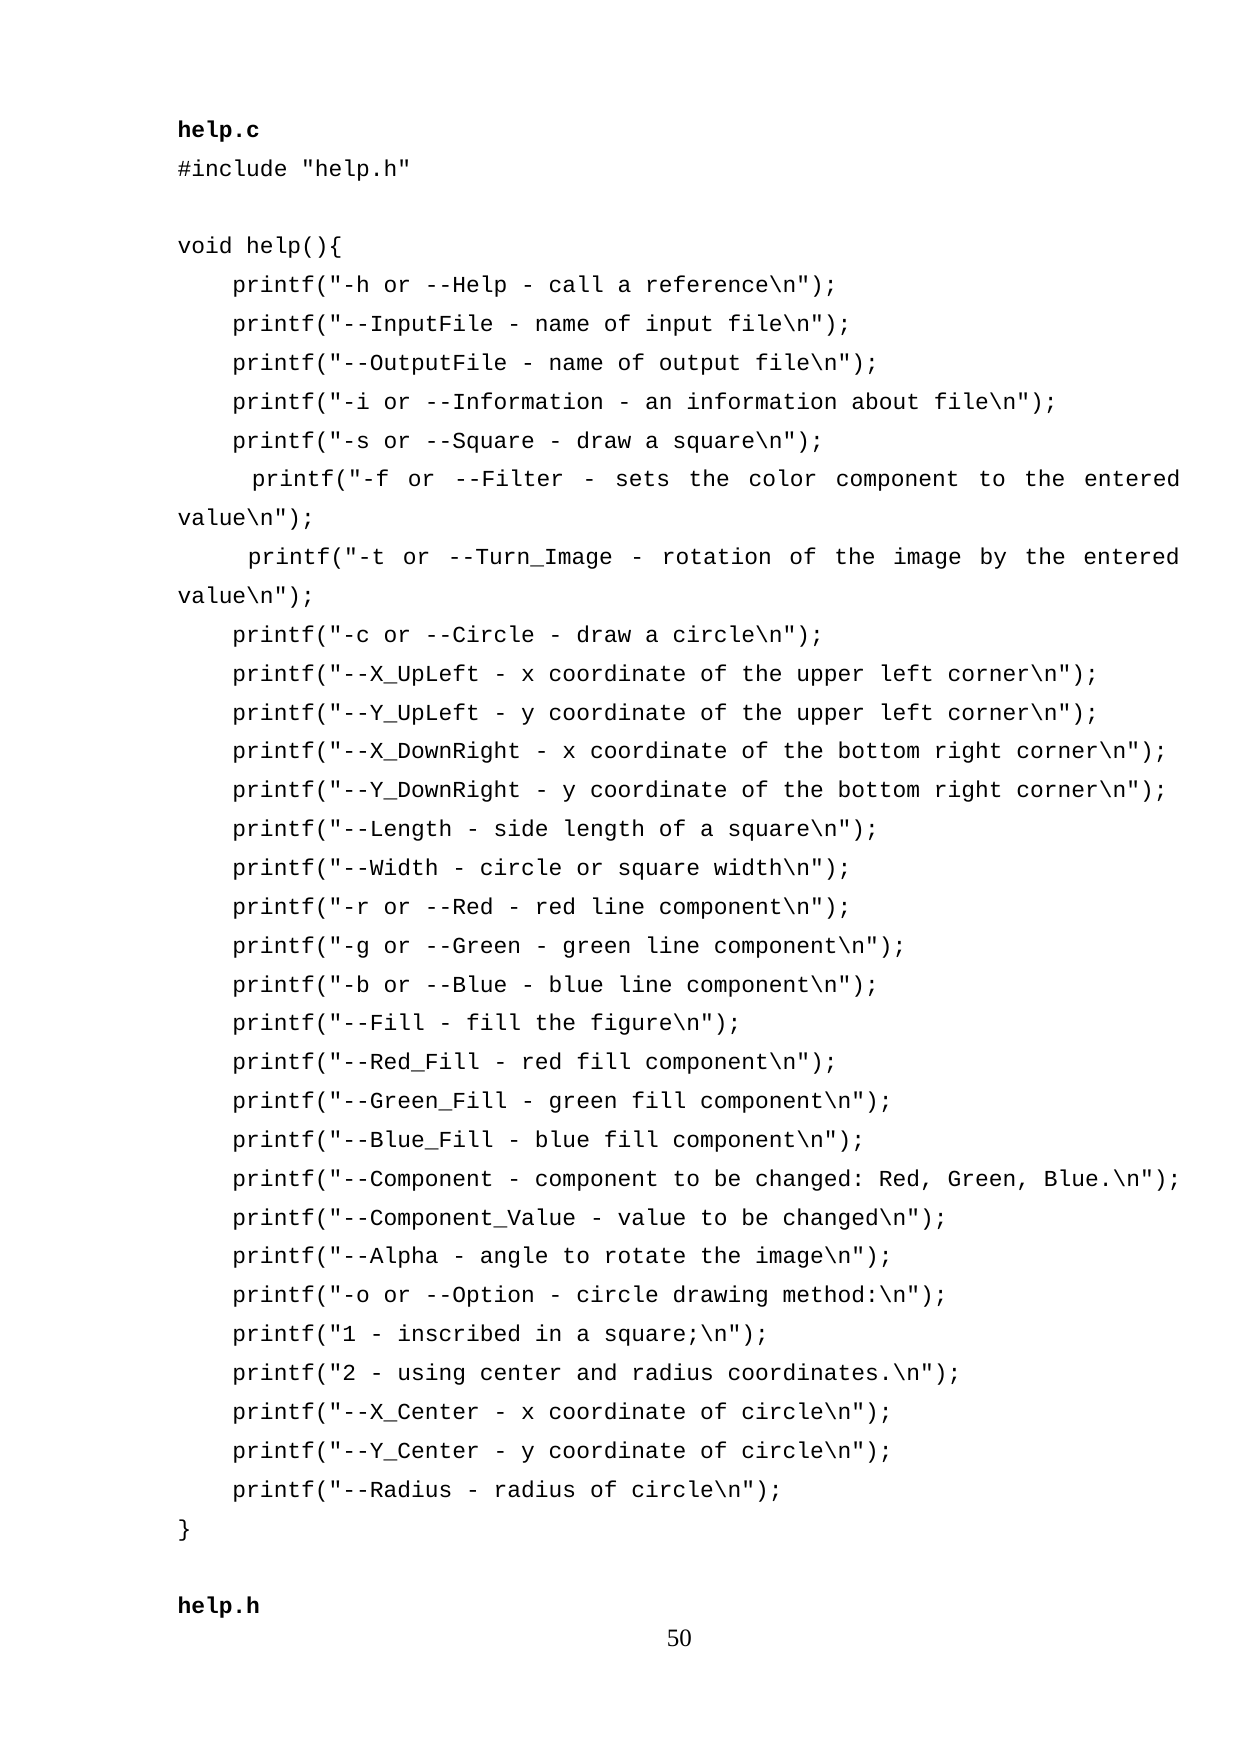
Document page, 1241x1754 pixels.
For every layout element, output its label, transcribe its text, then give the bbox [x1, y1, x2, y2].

text help.c [177, 118, 1181, 144]
text printf("--Width - circle or square width\n"); [177, 856, 1181, 882]
text printf("--Component - component to be changed: Red, Green, Blue.\n"); [177, 1167, 1181, 1193]
text help.h [177, 1594, 1181, 1621]
text void help(){ [177, 235, 1181, 261]
text printf("2 - using center and radius coordinates.\n"); [177, 1361, 1181, 1387]
text printf("-r or --Red - red line component\n"); [177, 895, 1181, 921]
text printf("--Alpha - angle to rotate the image\n"); [177, 1245, 1181, 1271]
text printf("--X_Center - x coordinate of circle\n"); [177, 1400, 1181, 1426]
text printf("-o or --Option - circle drawing method:\n"); [177, 1284, 1181, 1310]
text printf("--X_UpLeft - x coordinate of the upper left corner\n"); [177, 662, 1181, 688]
text printf("--Fill - fill the figure\n"); [177, 1012, 1181, 1038]
text printf("-c or --Circle - draw a circle\n"); [177, 623, 1181, 649]
text printf("--X_DownRight - x coordinate of the bottom right corner\n"); [177, 740, 1181, 766]
text printf("-s or --Square - draw a square\n"); [177, 429, 1181, 455]
text printf("--Y_DownRight - y coordinate of the bottom right corner\n"); [177, 779, 1181, 804]
text } [177, 1517, 1181, 1543]
text printf("--Green_Fill - green fill component\n"); [177, 1089, 1181, 1115]
text printf("1 - inscribed in a square;\n"); [177, 1323, 1181, 1348]
text printf("-h or --Help - call a reference\n"); [177, 273, 1181, 299]
text printf("--Length - side length of a square\n"); [177, 817, 1181, 843]
text printf("--Blue_Fill - blue fill component\n"); [177, 1128, 1181, 1154]
text printf("--InputFile - name of input file\n"); [177, 312, 1181, 338]
text printf("-t or --Turn_Image - rotation of the image by the entered value\n"); [177, 546, 1181, 610]
text printf("-f or --Filter - sets the color component to the entered value\n"); [177, 468, 1181, 533]
text printf("-b or --Blue - blue line component\n"); [177, 973, 1181, 999]
text printf("--Y_UpLeft - y coordinate of the upper left corner\n"); [177, 701, 1181, 727]
text printf("--Component_Value - value to be changed\n"); [177, 1206, 1181, 1232]
text printf("-g or --Green - green line component\n"); [177, 934, 1181, 960]
text printf("--OutputFile - name of output file\n"); [177, 351, 1181, 377]
text printf("--Radius - radius of circle\n"); [177, 1478, 1181, 1504]
text printf("--Red_Fill - red fill component\n"); [177, 1051, 1181, 1077]
text printf("-i or --Information - an information about file\n"); [177, 390, 1181, 416]
text #include "help.h" [177, 157, 1181, 183]
text printf("--Y_Center - y coordinate of circle\n"); [177, 1439, 1181, 1465]
